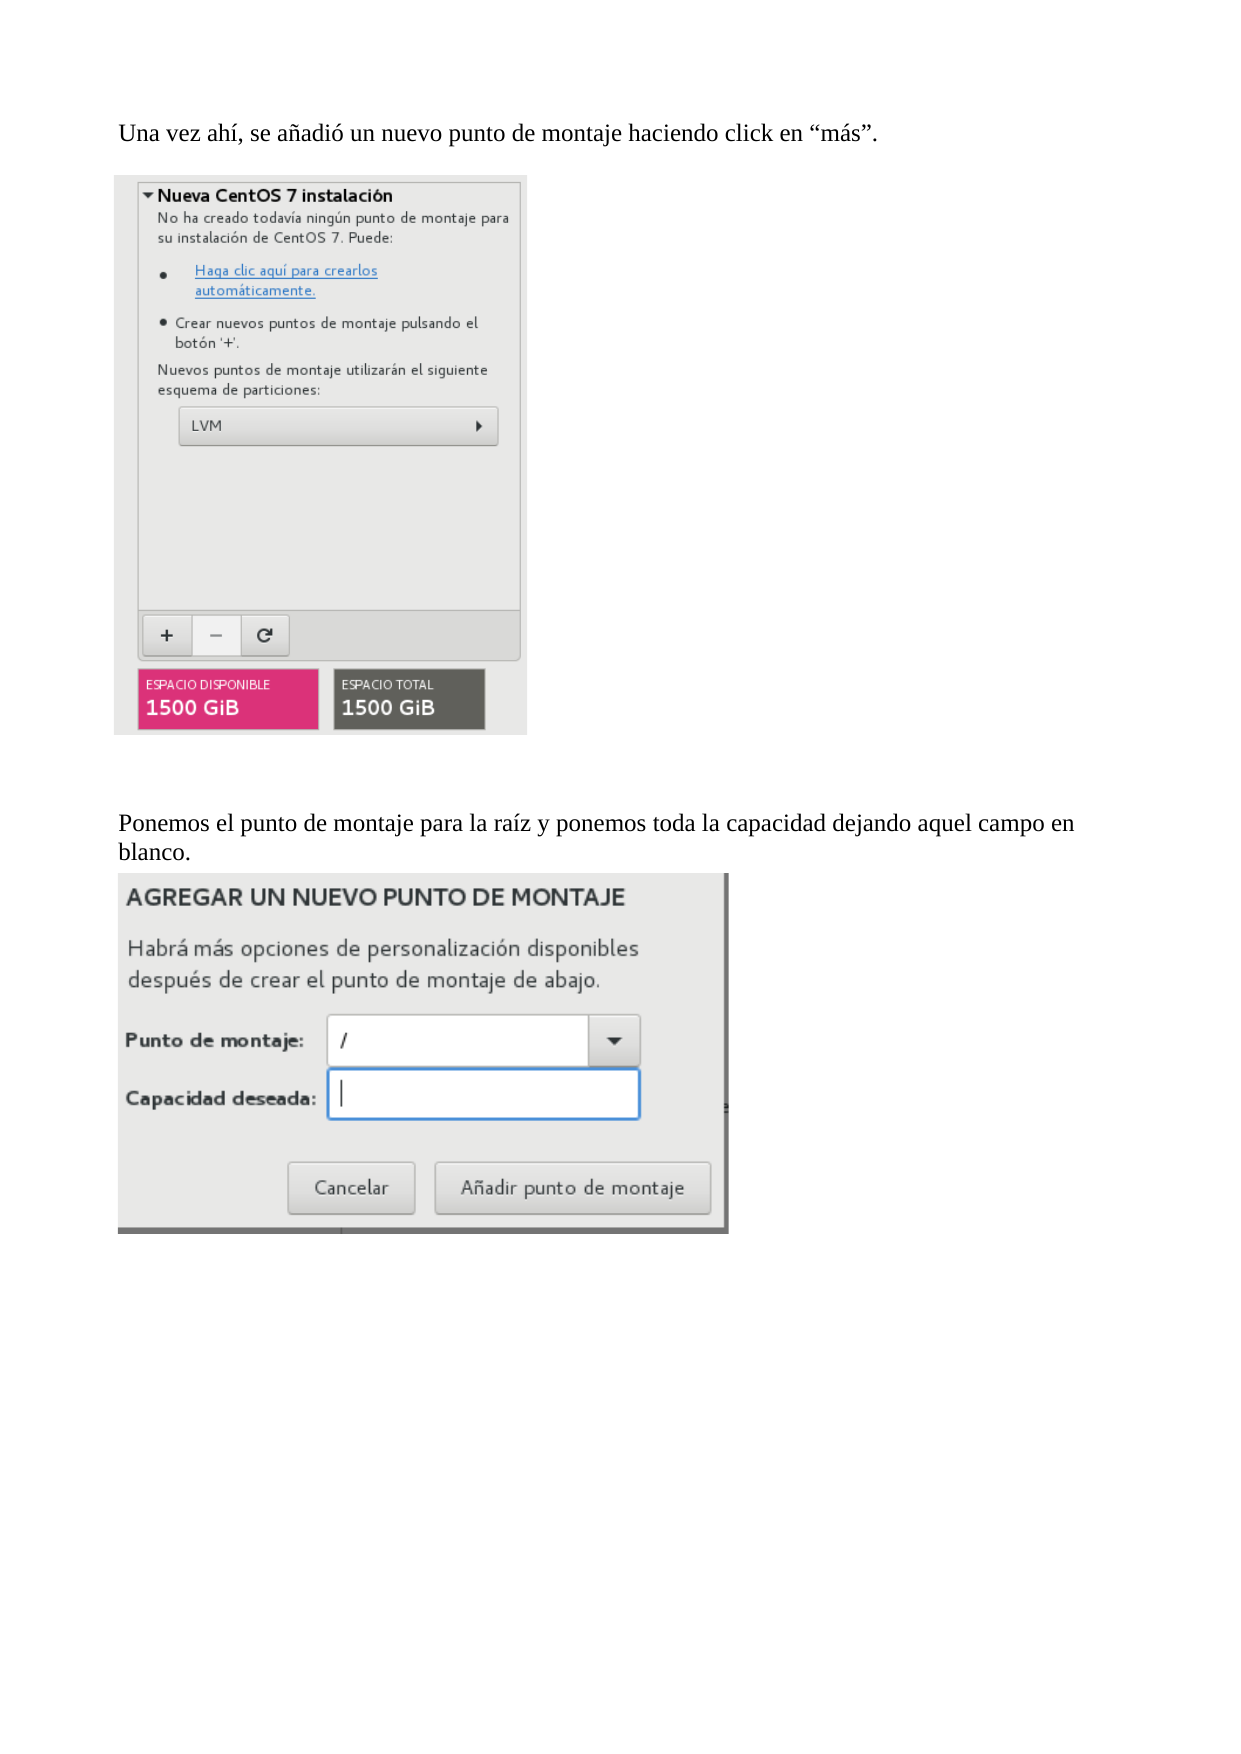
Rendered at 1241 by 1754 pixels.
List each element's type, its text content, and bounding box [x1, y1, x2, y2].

text Ponemos el punto de montaje para la raíz y ponemos toda la capacidad dejando aquel campo en blanco. [118, 808, 1122, 866]
picture [117, 873, 729, 1234]
picture [113, 175, 528, 735]
text Una vez ahí, se añadió un nuevo punto de montaje haciendo click en “más”. [118, 118, 1122, 147]
